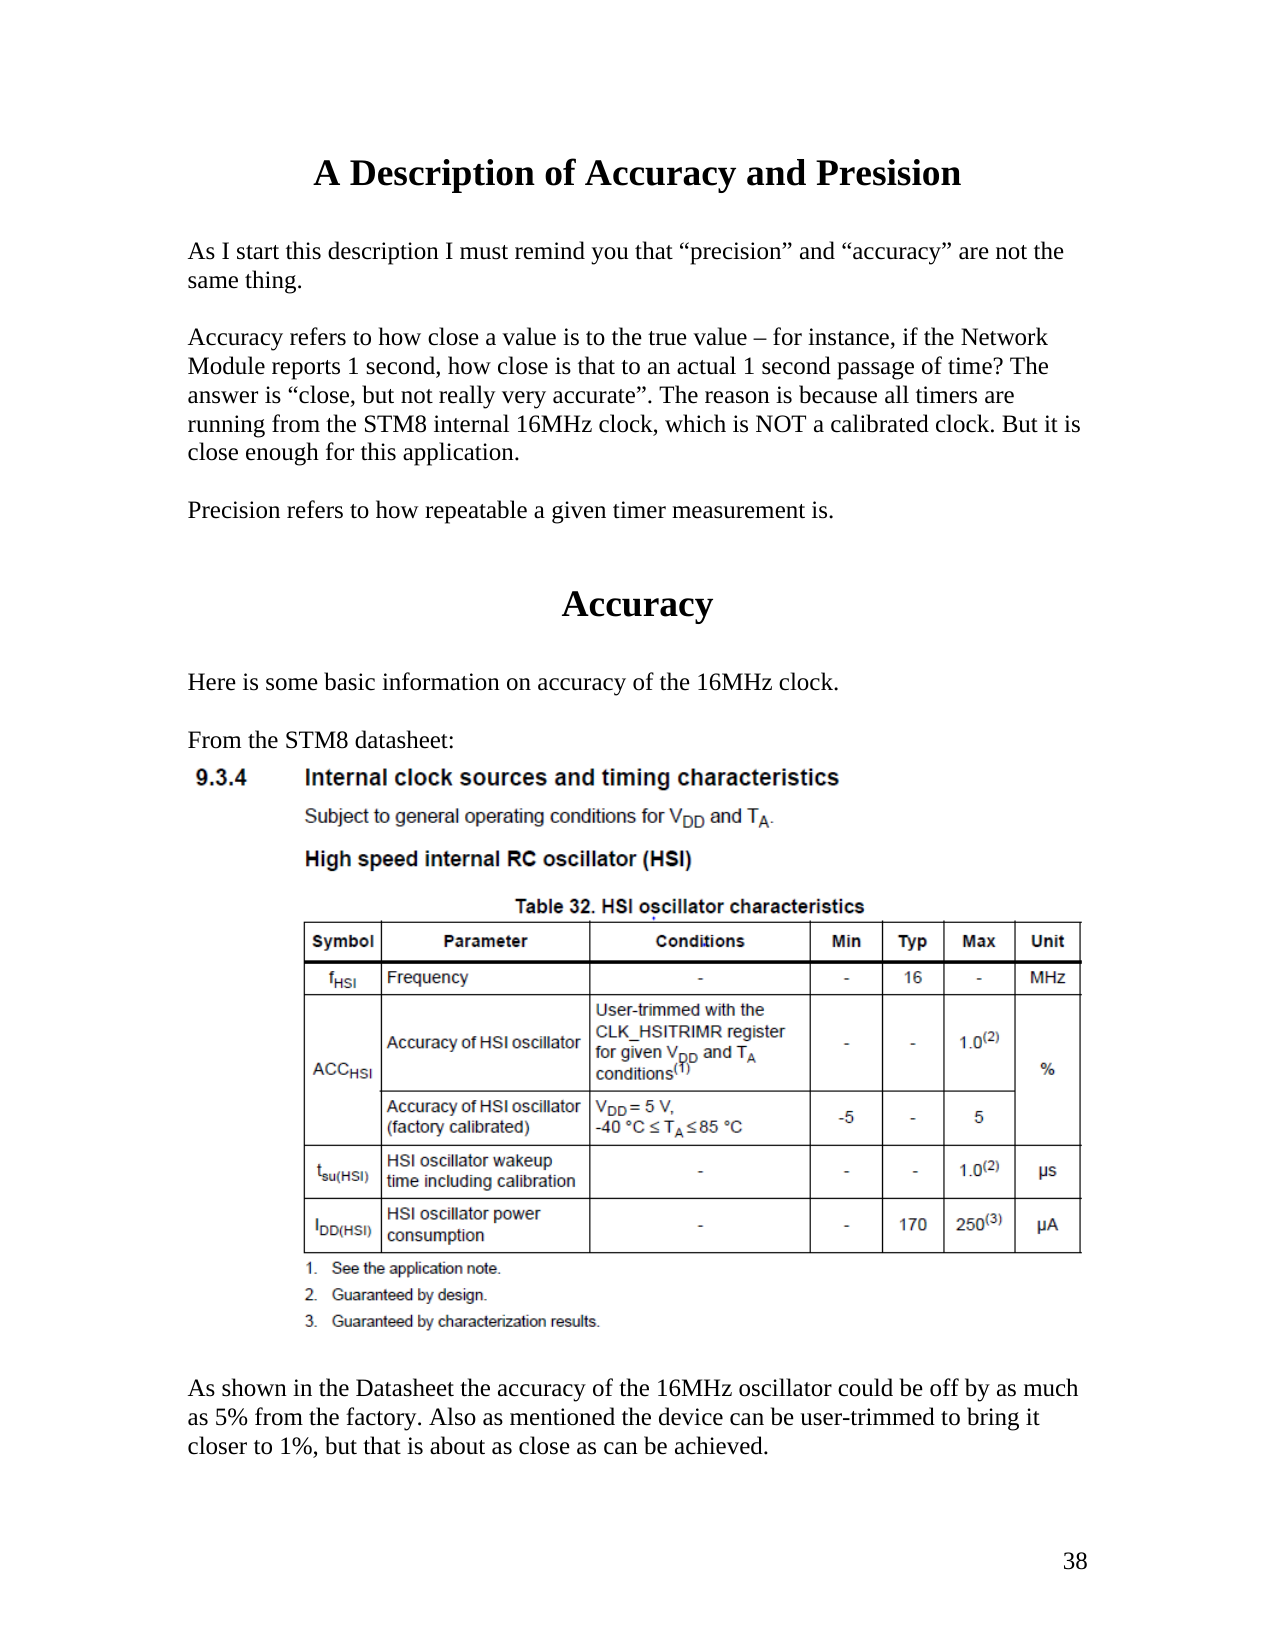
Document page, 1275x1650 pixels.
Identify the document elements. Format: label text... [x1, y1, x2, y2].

text Accuracy [187, 581, 1087, 624]
text As shown in the Datasheet the accuracy of the 16MHz oscillator could be off by as much as 5% from the factory. Also as mentioned the device can be user-trimmed to bring it closer to 1%, but that is about as close as can be achieved. [187, 1373, 1087, 1459]
text A Description of Accuracy and Presision [187, 150, 1087, 193]
text From the STM8 datasheet: [187, 725, 1087, 753]
text Accuracy refers to how close a value is to the true value – for instance, if the Network Module reports 1 second, how close is that to an actual 1 second passage of time? The answer is “close, but not really very accurate”. The reason is because all timers are running from the STM8 internal 16MHz clock, which is NOT a calibrated clock. But it is close enough for this application. [187, 322, 1087, 466]
text Precision refers to how repeatable a given timer measurement is. [187, 495, 1087, 524]
text As I start this description I must remind you that “precision” and “accuracy” are not the same thing. [187, 236, 1087, 294]
picture [187, 753, 1088, 1345]
text Here is some basic information on accuracy of the 16MHz clock. [187, 667, 1087, 696]
